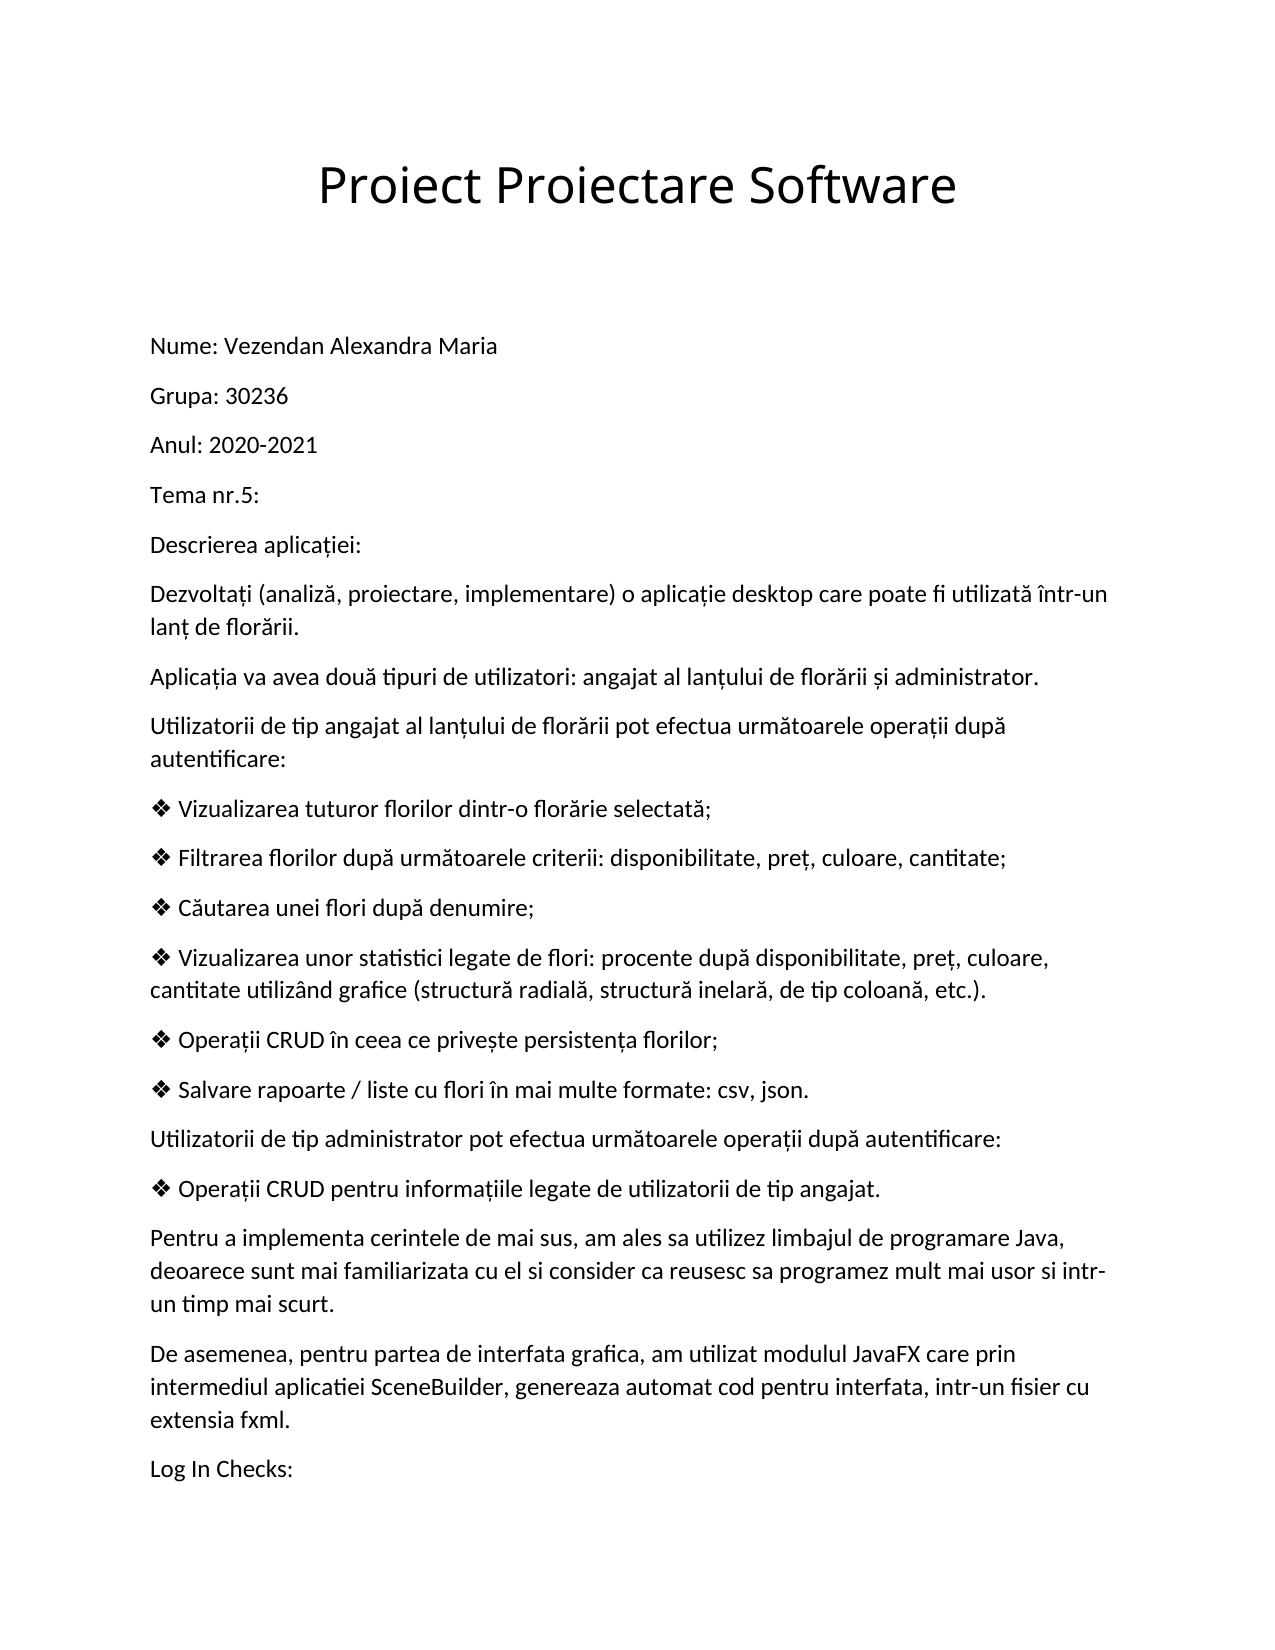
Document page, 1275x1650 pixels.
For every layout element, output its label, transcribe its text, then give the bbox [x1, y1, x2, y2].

text Pentru a implementa cerintele de mai sus, am ales sa utilizez limbajul de programare Java, deoarece sunt mai familiarizata cu el si consider ca reusesc sa programez mult mai usor si intr-un timp mai scurt. [150, 1222, 1125, 1319]
text Nume: Vezendan Alexandra Maria [150, 330, 1125, 361]
text Utilizatorii de tip administrator pot efectua următoarele operații după autentificare: [150, 1123, 1125, 1154]
text ❖ Filtrarea florilor după următoarele criterii: disponibilitate, preț, culoare, cantitate; [150, 842, 1125, 873]
text Grupa: 30236 [150, 380, 1125, 411]
text De asemenea, pentru partea de interfata grafica, am utilizat modulul JavaFX care prin intermediul aplicatiei SceneBuilder, genereaza automat cod pentru interfata, intr-un fisier cu extensia fxml. [150, 1338, 1125, 1434]
text ❖ Vizualizarea unor statistici legate de flori: procente după disponibilitate, preț, culoare, cantitate utilizând grafice (structură radială, structură inelară, de tip coloană, etc.). [150, 942, 1125, 1005]
text ❖ Operații CRUD în ceea ce privește persistența florilor; [150, 1024, 1125, 1055]
text Descrierea aplicației: [150, 529, 1125, 559]
text ❖ Căutarea unei flori după denumire; [150, 892, 1125, 923]
text Dezvoltați (analiză, proiectare, implementare) o aplicație desktop care poate fi utilizată într-un lanț de florării. [150, 578, 1125, 642]
text Proiect Proiectare Software [150, 150, 1125, 218]
text Log In Checks: [150, 1453, 1125, 1484]
text Utilizatorii de tip angajat al lanțului de florării pot efectua următoarele operații după autentificare: [150, 710, 1125, 774]
text ❖ Operații CRUD pentru informațiile legate de utilizatorii de tip angajat. [150, 1173, 1125, 1203]
text Tema nr.5: [150, 479, 1125, 510]
text ❖ Salvare rapoarte / liste cu flori în mai multe formate: csv, json. [150, 1074, 1125, 1104]
text Aplicația va avea două tipuri de utilizatori: angajat al lanțului de florării și administrator. [150, 661, 1125, 691]
text ❖ Vizualizarea tuturor florilor dintr-o florărie selectată; [150, 793, 1125, 823]
text Anul: 2020-2021 [150, 429, 1125, 460]
